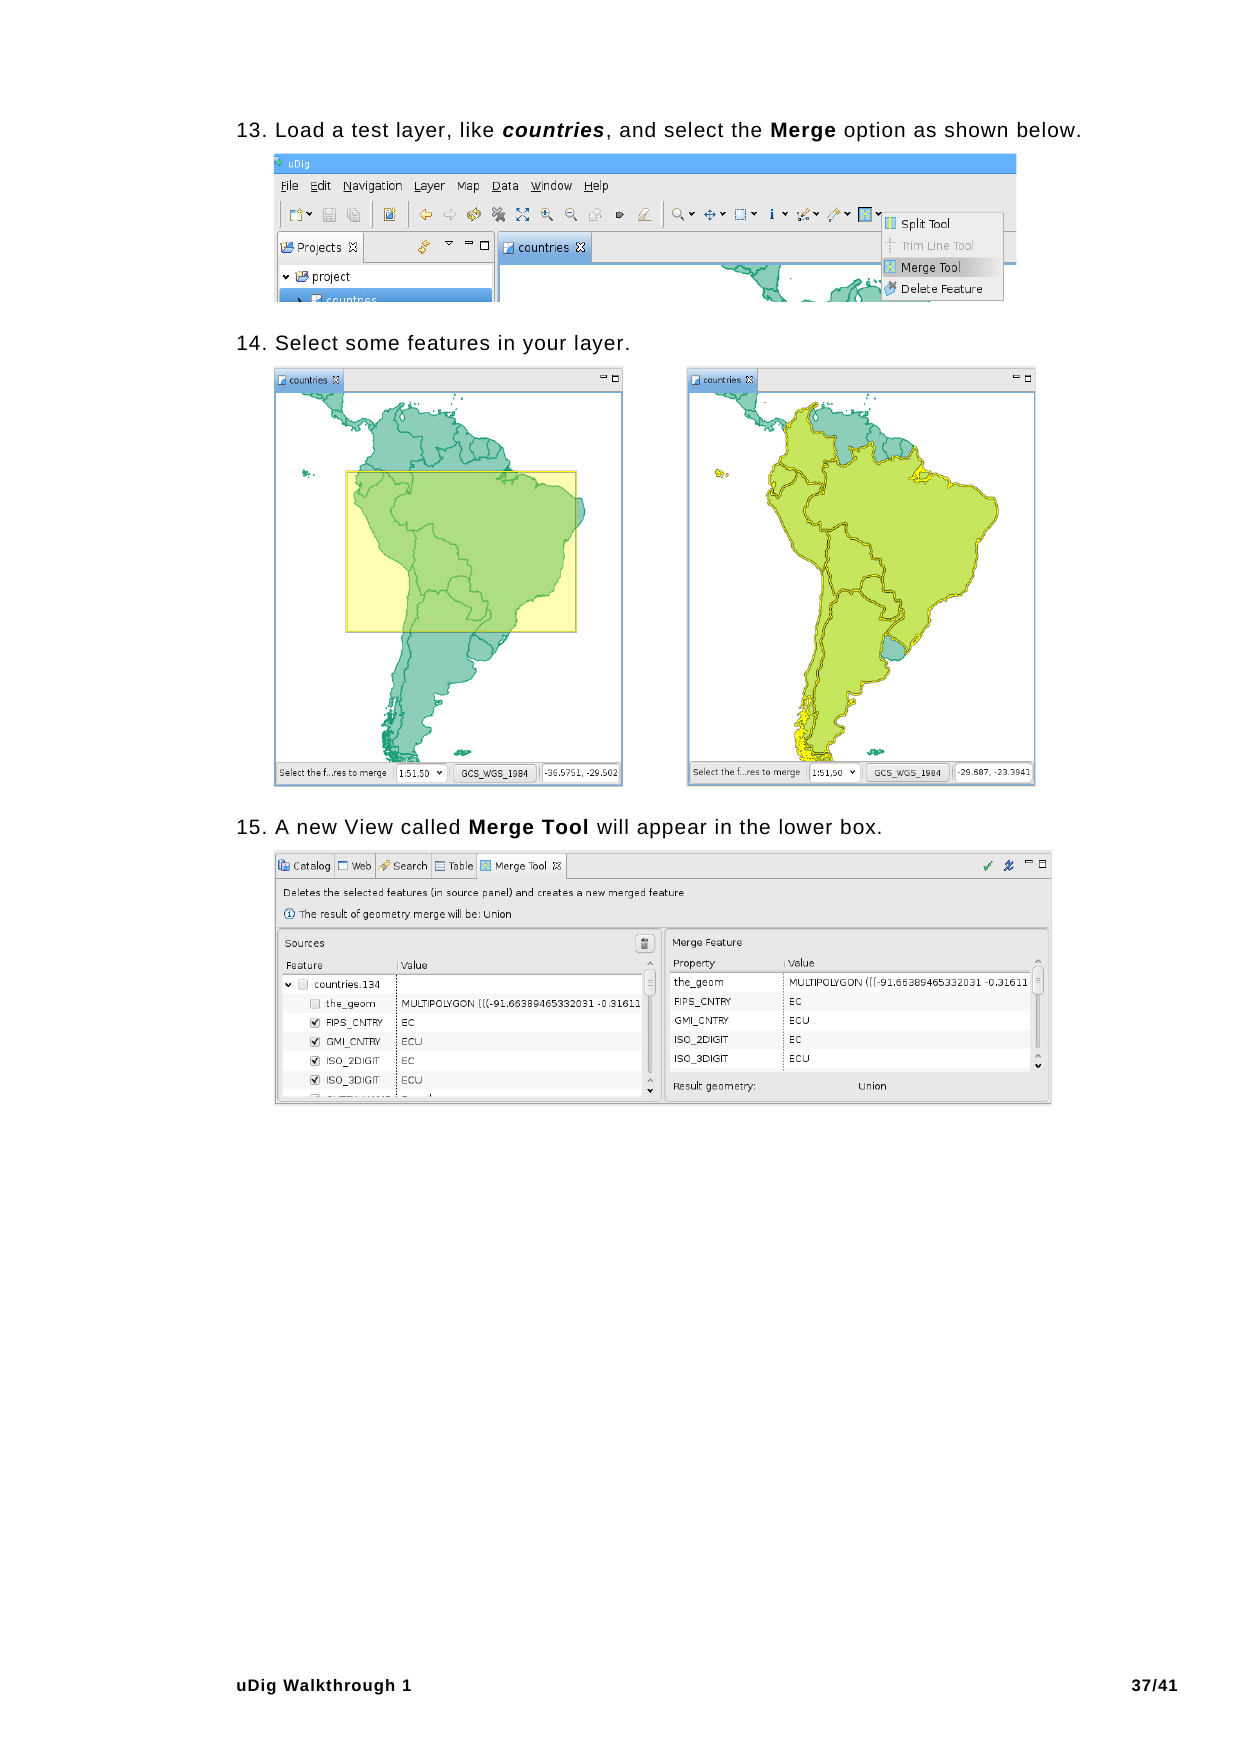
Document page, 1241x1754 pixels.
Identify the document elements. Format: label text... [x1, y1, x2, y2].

picture [686, 366, 1036, 787]
picture [273, 850, 1052, 1106]
list A new View called Merge Tool will appear in the lower box. [236, 815, 1181, 1117]
list Load a test layer, like countries, and select the Merge option as shown below. [236, 118, 1181, 314]
picture [273, 153, 1017, 302]
picture [273, 366, 624, 787]
list Select some features in your layer. [236, 330, 1181, 798]
